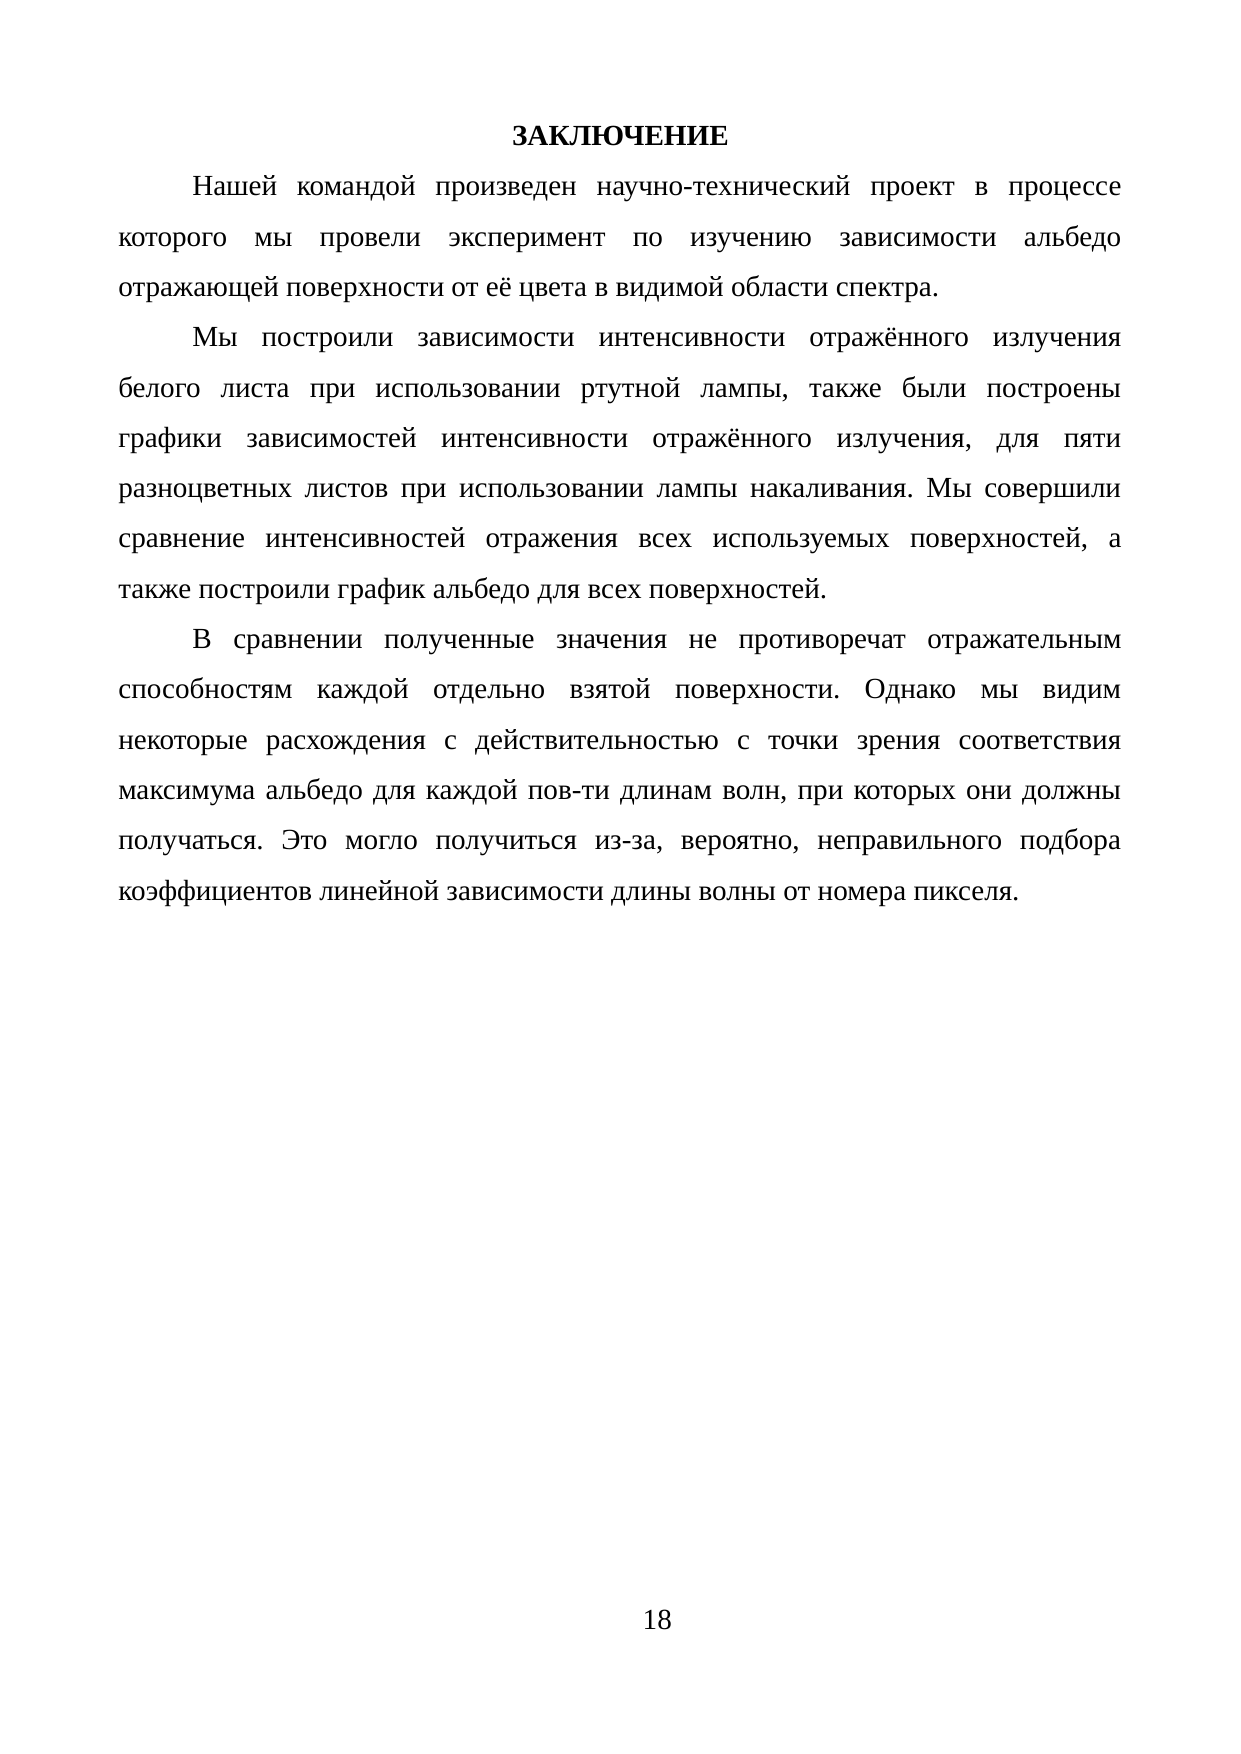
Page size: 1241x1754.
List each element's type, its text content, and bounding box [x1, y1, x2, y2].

subtitle ЗАКЛЮЧЕНИЕ [118, 118, 1122, 152]
text В сравнении полученные значения не противоречат отражательным способностям каждой отдельно взятой поверхности. Однако мы видим некоторые расхождения с действительностью с точки зрения соответствия максимума альбедо для каждой пов-ти длинам волн, при которых они должны получаться. Это могло получиться из-за, вероятно, неправильного подбора коэффициентов линейной зависимости длины волны от номера пикселя. [118, 621, 1122, 906]
text Мы построили зависимости интенсивности отражённого излучения белого листа при использовании ртутной лампы, также были построены графики зависимостей интенсивности отражённого излучения, для пяти разноцветных листов при использовании лампы накаливания. Мы совершили сравнение интенсивностей отражения всех используемых поверхностей, а также построили график альбедо для всех поверхностей. [118, 319, 1122, 604]
text Нашей командой произведен научно-технический проект в процессе которого мы провели эксперимент по изучению зависимости альбедо отражающей поверхности от её цвета в видимой области спектра. [118, 168, 1122, 303]
